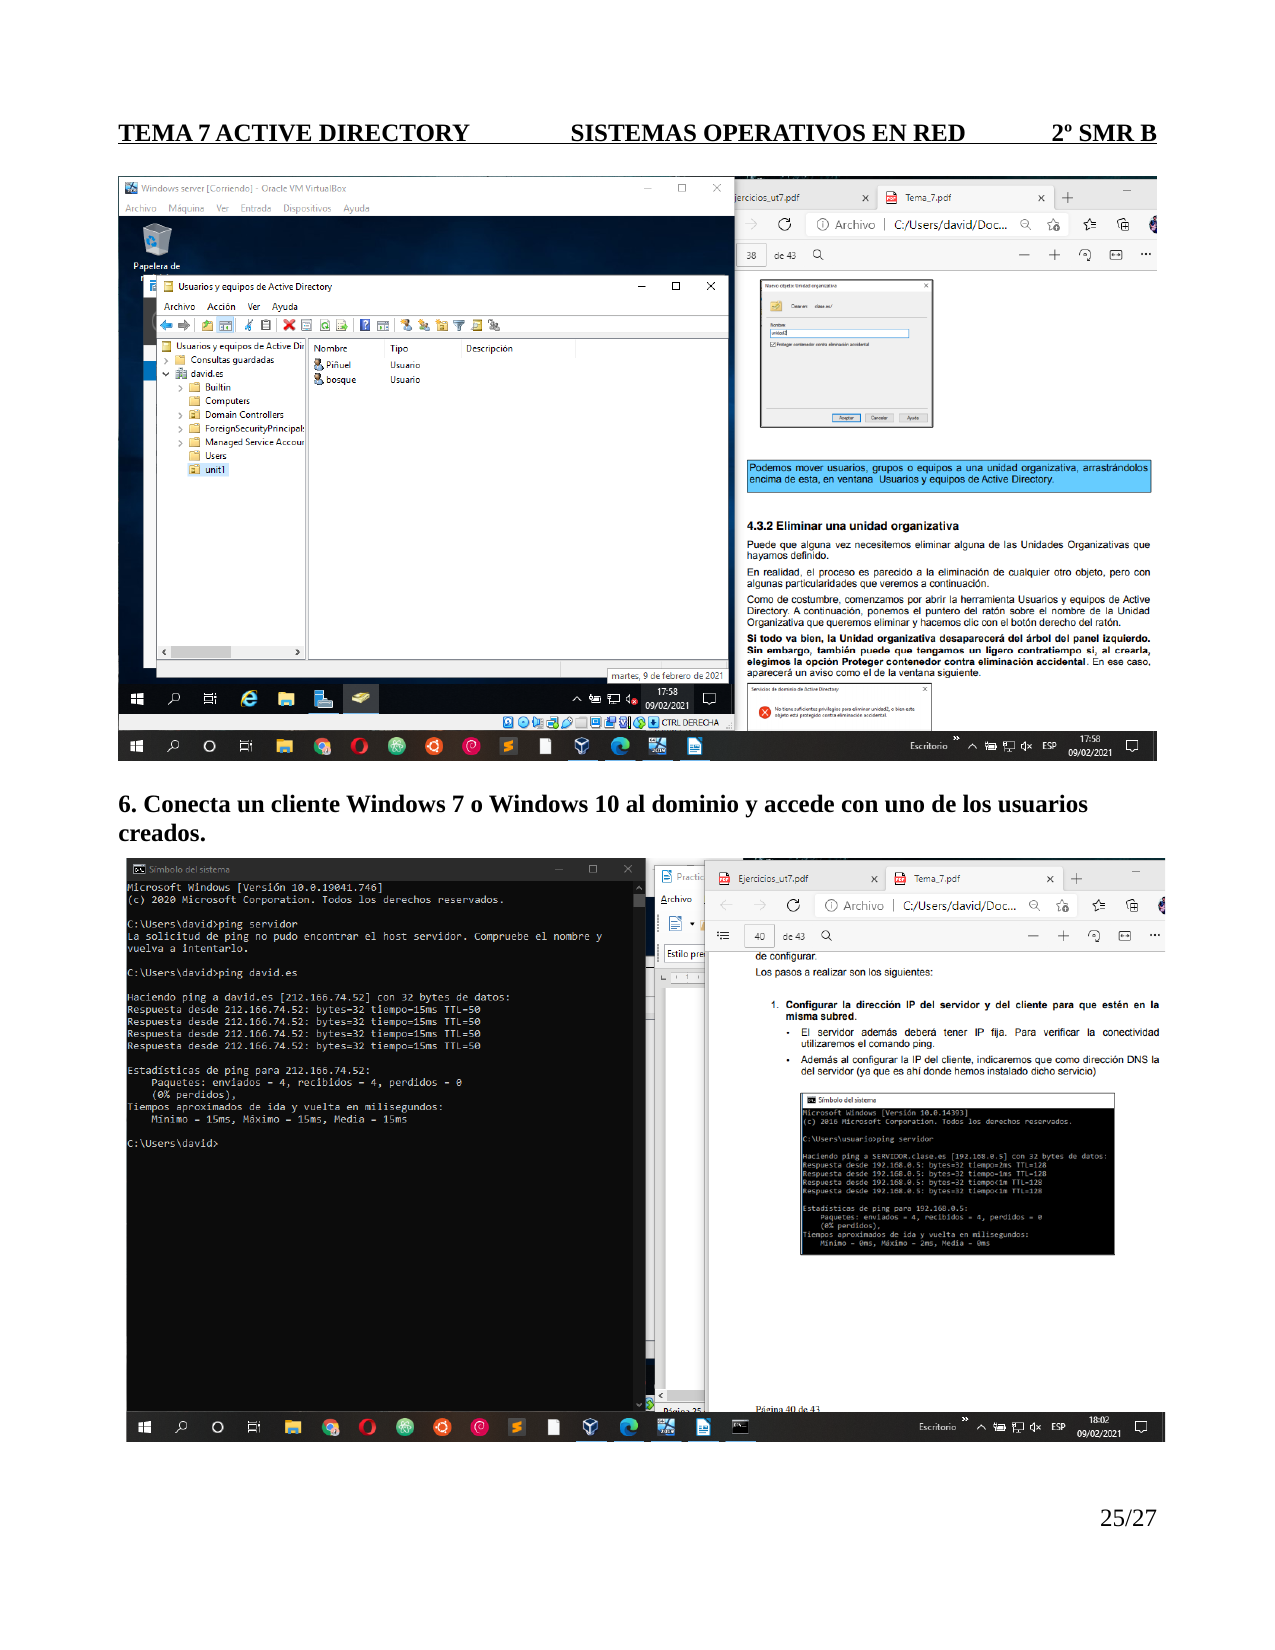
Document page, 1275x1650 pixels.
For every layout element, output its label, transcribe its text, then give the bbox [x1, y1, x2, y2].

text 6. Conecta un cliente Windows 7 o Windows 10 al dominio y accede con uno de los usuarios creados. [118, 789, 1157, 847]
picture [126, 858, 1166, 1442]
picture [118, 176, 1157, 761]
